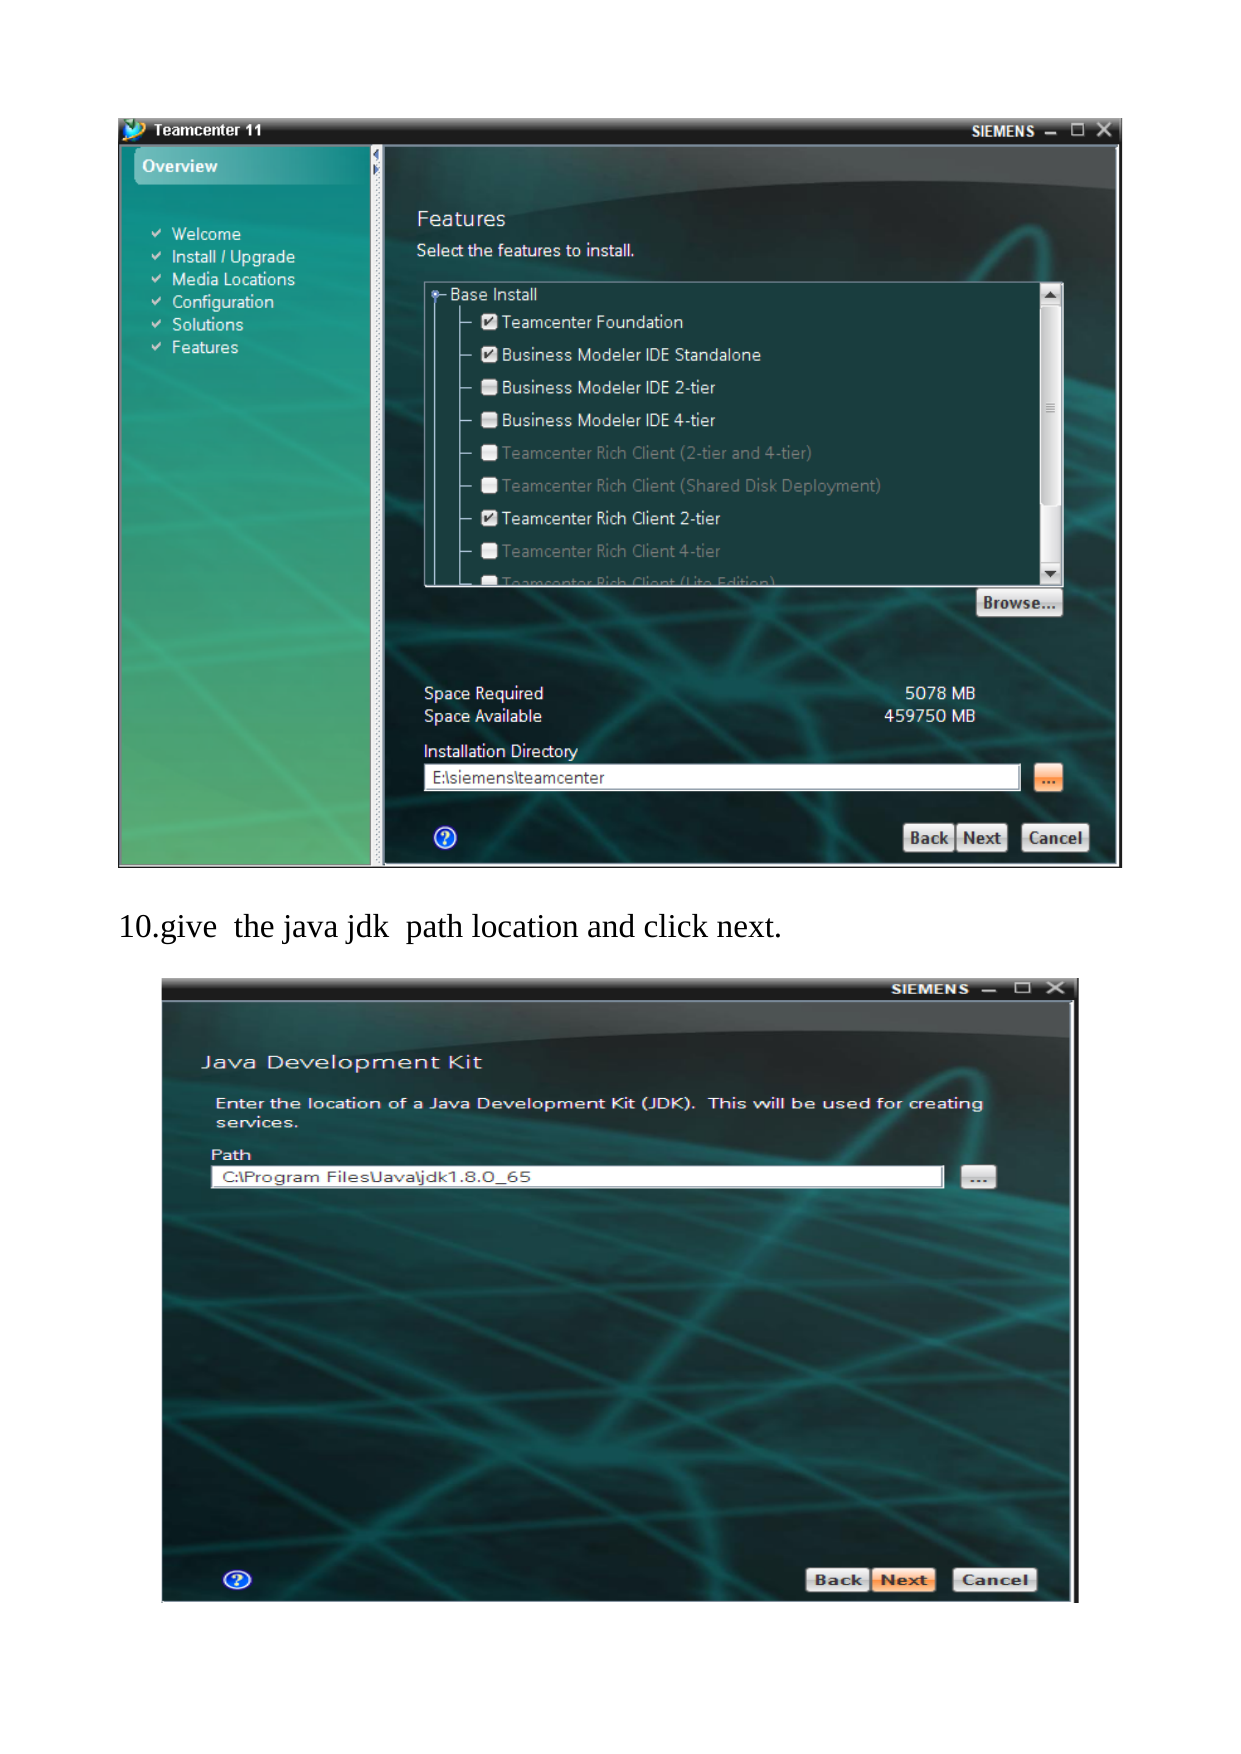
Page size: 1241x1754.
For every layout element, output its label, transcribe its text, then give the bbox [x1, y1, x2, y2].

text 10.give the java jdk path location and click next. [118, 906, 1122, 944]
picture [118, 118, 1123, 868]
picture [161, 978, 1079, 1603]
